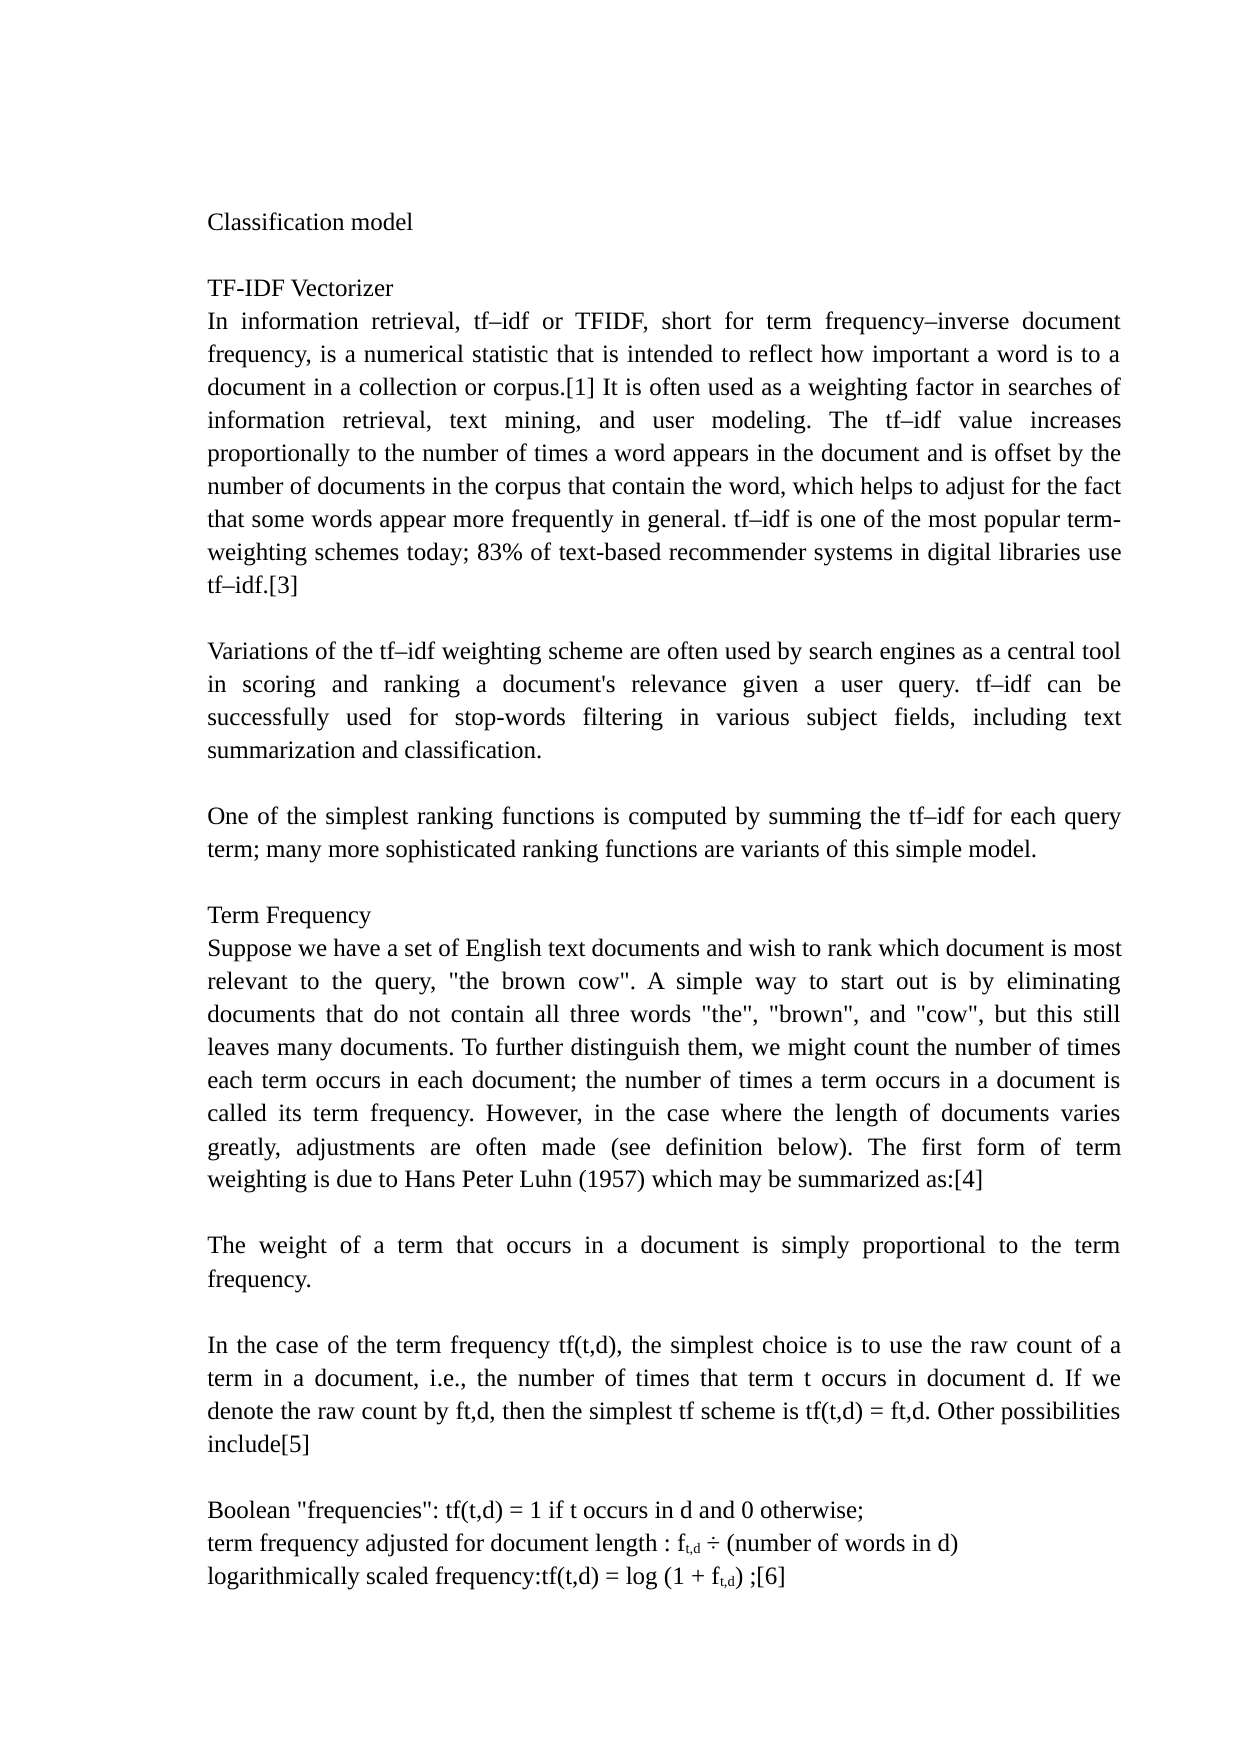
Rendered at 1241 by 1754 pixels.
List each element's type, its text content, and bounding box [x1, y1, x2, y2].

text Term Frequency [207, 900, 1122, 929]
text term frequency adjusted for document length : ft,d ÷ (number of words in d) [207, 1528, 1122, 1557]
text The weight of a term that occurs in a document is simply proportional to the term frequency. [207, 1231, 1122, 1292]
text Classification model [207, 207, 1122, 236]
text logarithmically scaled frequency:tf(t,d) = log (1 + ft,d) ;[6] [207, 1561, 1122, 1589]
text Boolean "frequencies": tf(t,d) = 1 if t occurs in d and 0 otherwise; [207, 1495, 1122, 1523]
text In information retrieval, tf–idf or TFIDF, short for term frequency–inverse document frequency, is a numerical statistic that is intended to reflect how important a word is to a document in a collection or corpus.[1] It is often used as a weighting factor in searches of information retrieval, text mining, and user modeling. The tf–idf value increases proportionally to the number of times a word appears in the document and is offset by the number of documents in the corpus that contain the word, which helps to adjust for the fact that some words appear more frequently in general. tf–idf is one of the most popular term-weighting schemes today; 83% of text-based recommender systems in digital libraries use tf–idf.[3] [207, 306, 1122, 599]
text In the case of the term frequency tf(t,d), the simplest choice is to use the raw count of a term in a document, i.e., the number of times that term t occurs in document d. If we denote the raw count by ft,d, then the simplest tf scheme is tf(t,d) = ft,d. Other possibilities include[5] [207, 1330, 1122, 1457]
text TF-IDF Vectorizer [207, 273, 1122, 302]
text One of the simplest ranking functions is computed by summing the tf–idf for each query term; many more sophisticated ranking functions are variants of this simple model. [207, 801, 1122, 863]
text Suppose we have a set of English text documents and wish to rank which document is most relevant to the query, "the brown cow". A simple way to start out is by eliminating documents that do not contain all three words "the", "brown", and "cow", but this still leaves many documents. To further distinguish them, we might count the number of times each term occurs in each document; the number of times a term occurs in a document is called its term frequency. However, in the case where the length of documents varies greatly, adjustments are often made (see definition below). The first form of term weighting is due to Hans Peter Luhn (1957) which may be summarized as:[4] [207, 933, 1122, 1193]
text Variations of the tf–idf weighting scheme are often used by search engines as a central tool in scoring and ranking a document's relevance given a user query. tf–idf can be successfully used for stop-words filtering in various subject fields, including text summarization and classification. [207, 636, 1122, 764]
